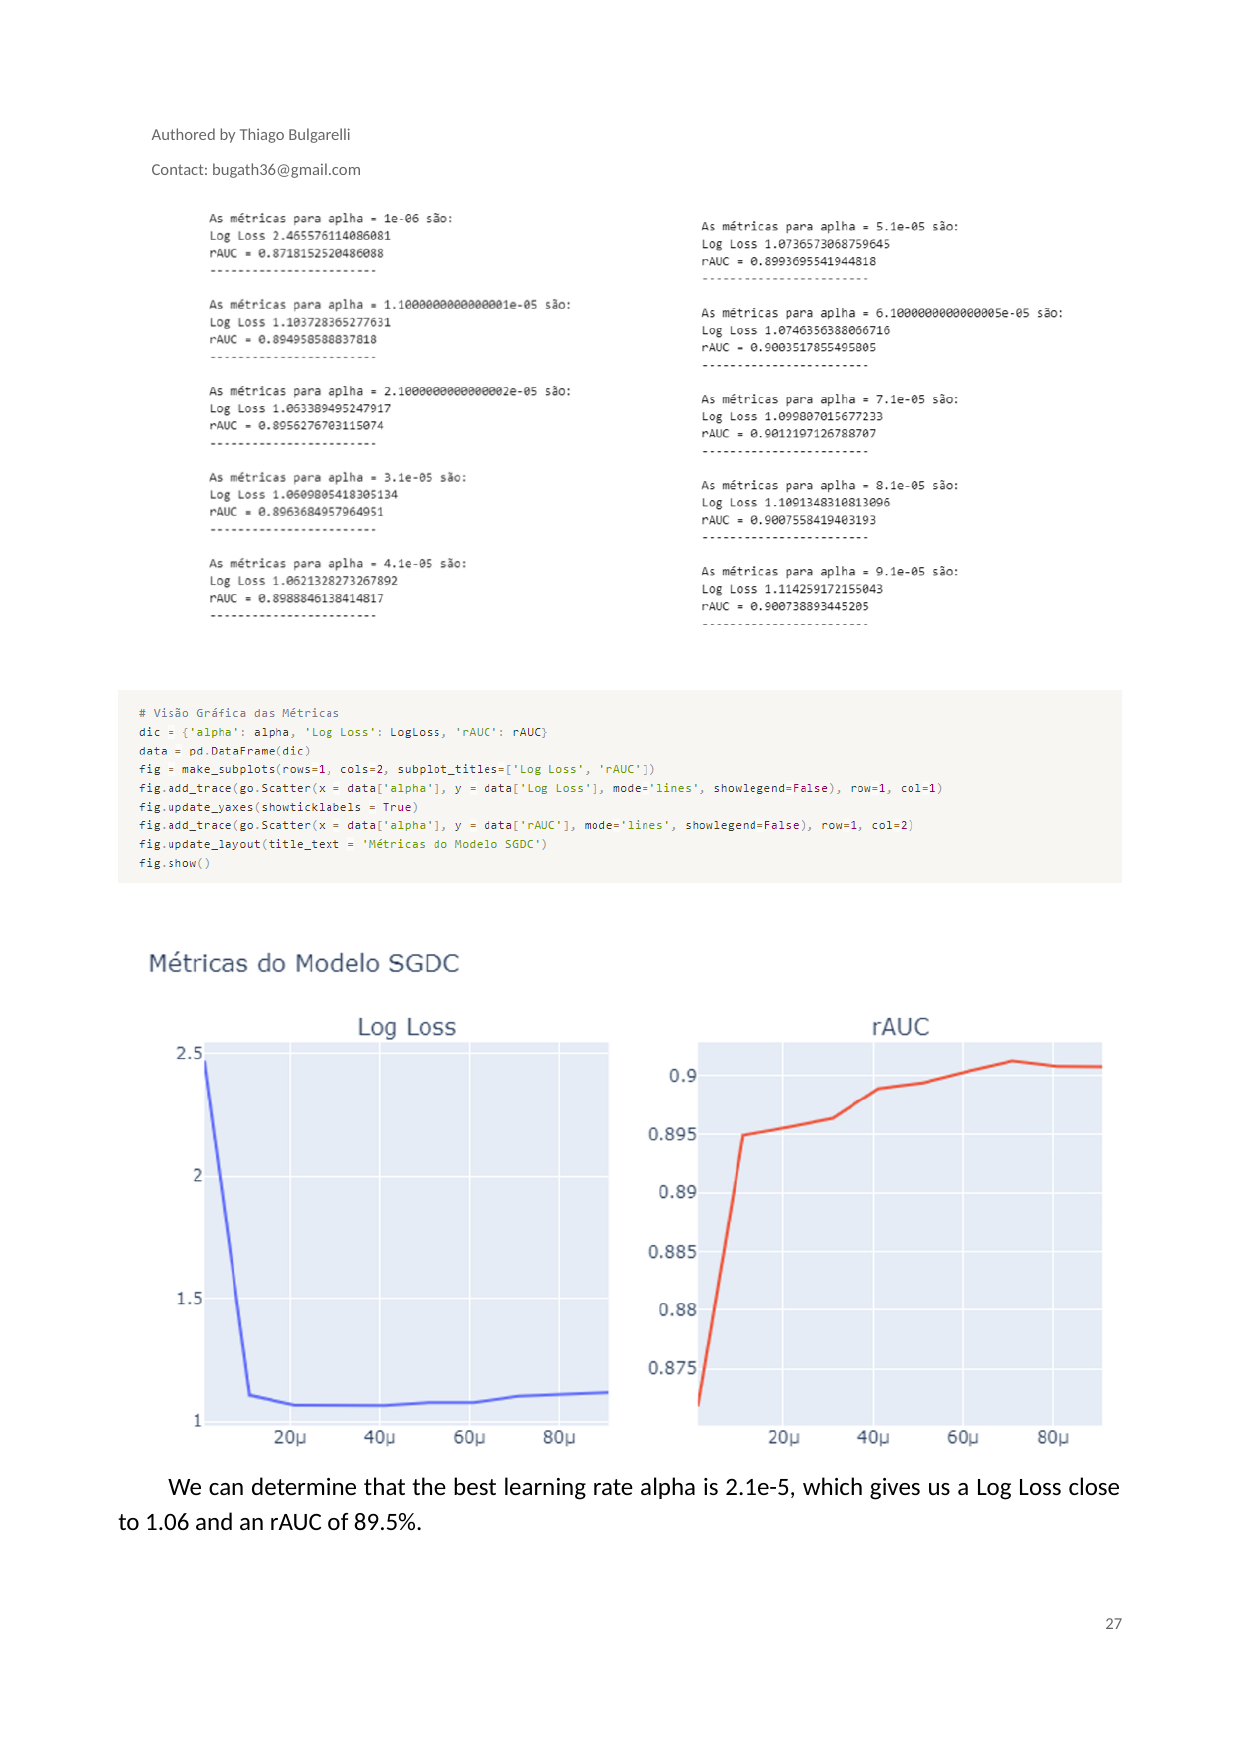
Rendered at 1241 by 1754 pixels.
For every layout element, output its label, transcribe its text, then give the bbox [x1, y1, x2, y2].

picture [118, 690, 1123, 883]
text We can determine that the best learning rate alpha is 2.1e-5, which gives us a Log Loss close to 1.06 and an rAUC of 89.5%. [118, 1467, 1122, 1537]
picture [118, 936, 1123, 1467]
picture [198, 200, 1069, 634]
